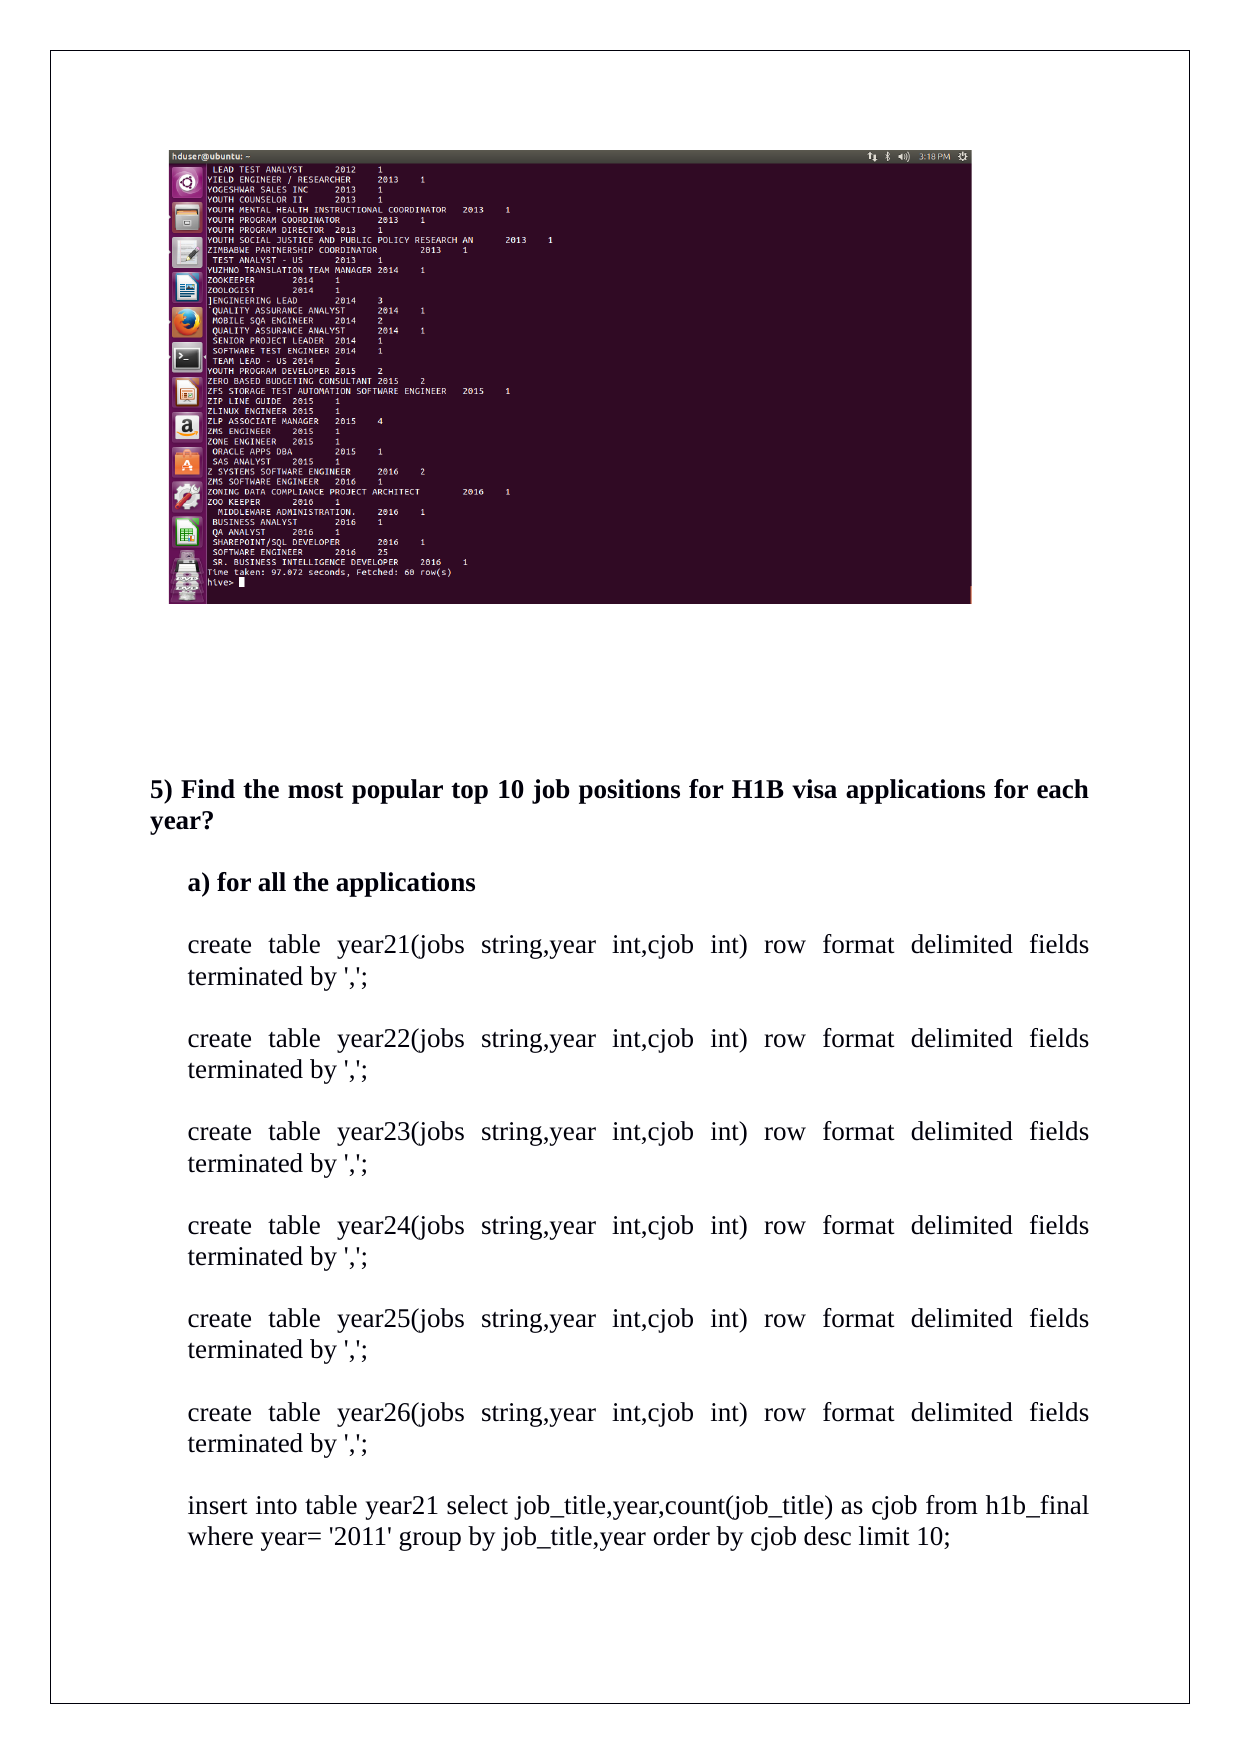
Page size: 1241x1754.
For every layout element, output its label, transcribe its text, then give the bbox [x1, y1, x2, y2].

text create table year23(jobs string,year int,cjob int) row format delimited fields terminated by ','; [187, 1116, 1090, 1178]
picture [168, 150, 972, 604]
text a) for all the applications [187, 866, 1090, 897]
text create table year24(jobs string,year int,cjob int) row format delimited fields terminated by ','; [187, 1209, 1090, 1271]
text insert into table year21 select job_title,year,count(job_title) as cjob from h1b_final where year= '2011' group by job_title,year order by cjob desc limit 10; [187, 1489, 1090, 1552]
text create table year21(jobs string,year int,cjob int) row format delimited fields terminated by ','; [187, 929, 1090, 991]
text 5) Find the most popular top 10 job positions for H1B visa applications for each year? [150, 773, 1090, 835]
text create table year22(jobs string,year int,cjob int) row format delimited fields terminated by ','; [187, 1022, 1090, 1084]
text create table year25(jobs string,year int,cjob int) row format delimited fields terminated by ','; [187, 1302, 1090, 1365]
text create table year26(jobs string,year int,cjob int) row format delimited fields terminated by ','; [187, 1396, 1090, 1458]
